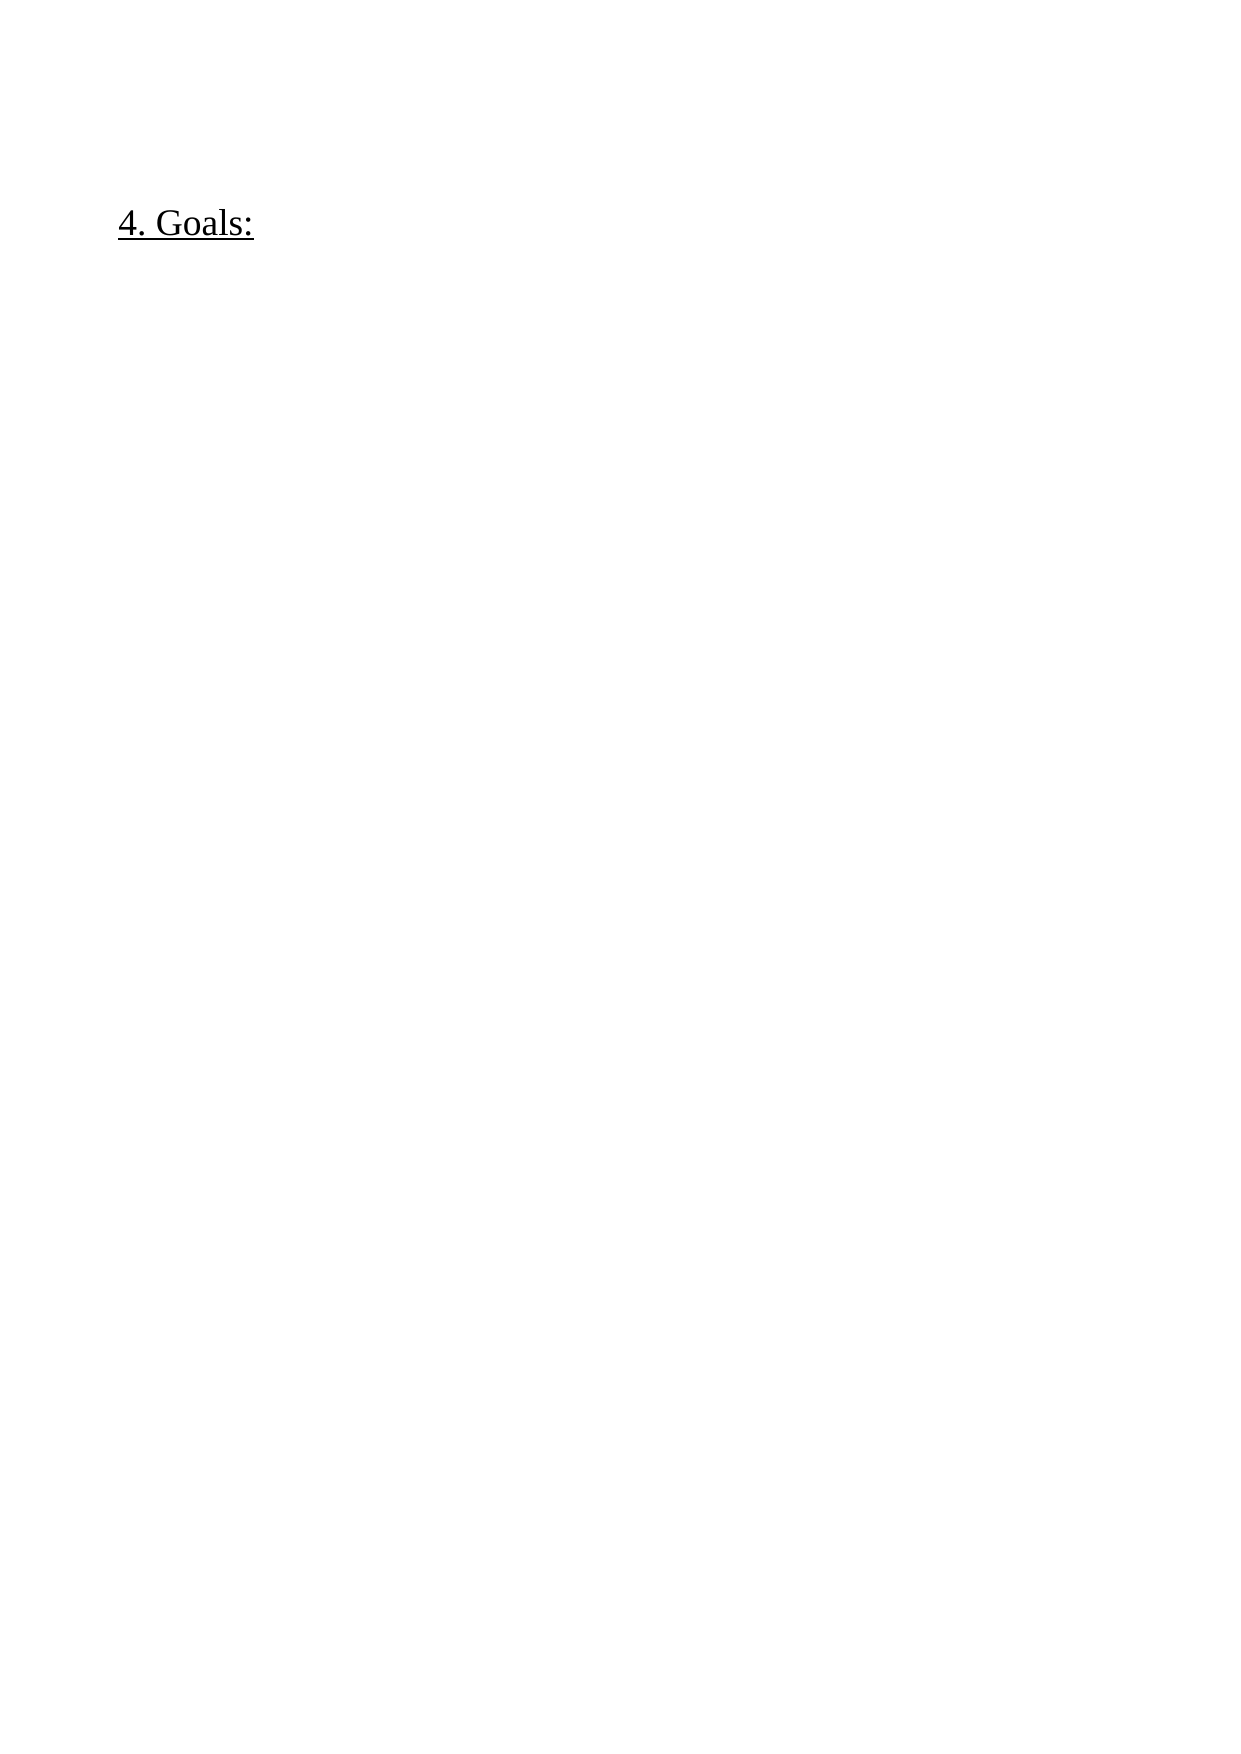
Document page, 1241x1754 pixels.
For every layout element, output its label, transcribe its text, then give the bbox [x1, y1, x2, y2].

text 4. Goals: [118, 201, 1122, 244]
